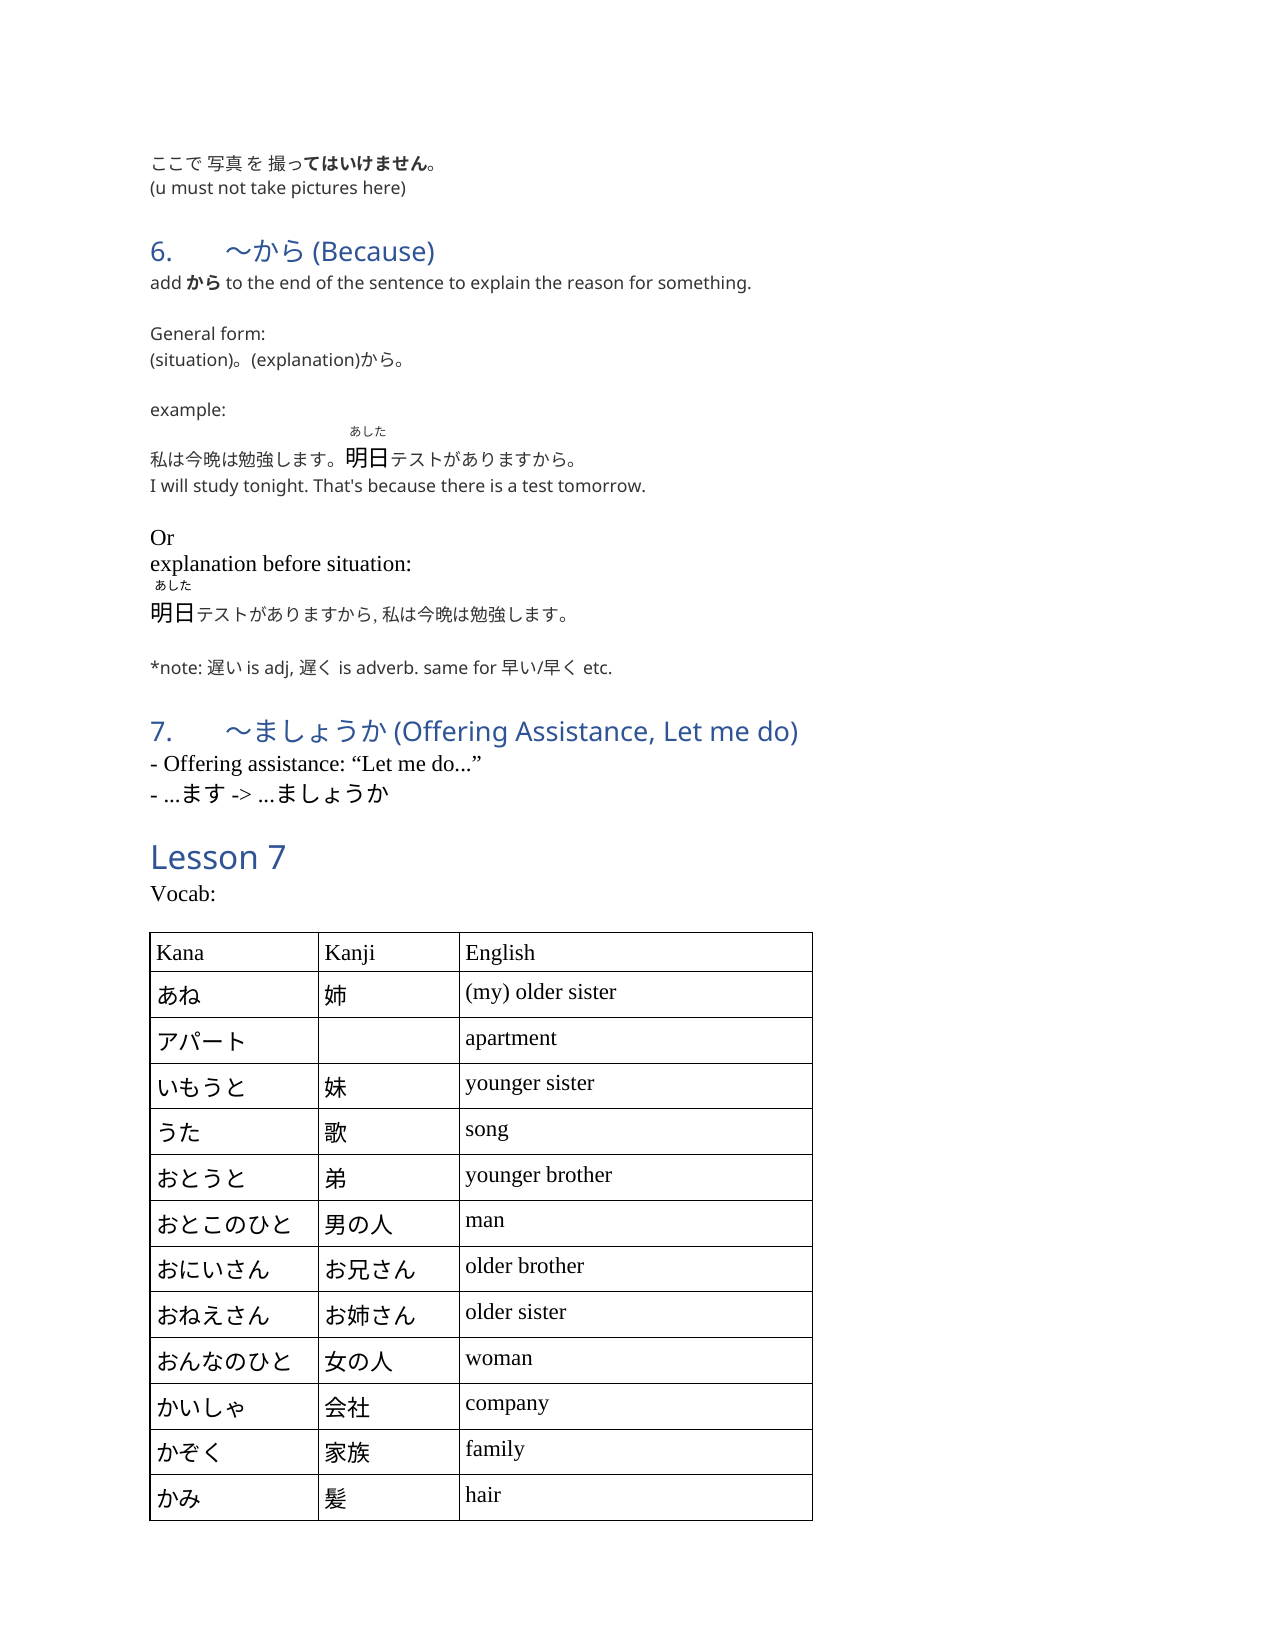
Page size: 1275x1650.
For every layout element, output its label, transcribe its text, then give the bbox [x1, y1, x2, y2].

table_cell お姉さん [319, 1292, 459, 1337]
table_cell 会社 [319, 1384, 459, 1428]
table_cell 髪 [319, 1475, 459, 1520]
table_cell family [460, 1430, 812, 1474]
text explanation before situation: [150, 550, 1125, 576]
table_cell younger brother [460, 1155, 812, 1200]
table_cell アパート [151, 1018, 318, 1063]
table_cell [319, 1018, 459, 1063]
table_cell あね [151, 972, 318, 1017]
table_cell おとこのひと [151, 1201, 318, 1246]
table_cell おねえさん [151, 1292, 318, 1337]
text example: [150, 397, 1125, 422]
text *note: 遅い is adj, 遅く is adverb. same for 早い/早く etc. [150, 654, 1125, 680]
text 私は今晩は勉強します。明日あしたテストがありますから。 [150, 422, 1125, 473]
table_cell かみ [151, 1475, 318, 1520]
table_cell older brother [460, 1247, 812, 1291]
table_cell 男の人 [319, 1201, 459, 1246]
table_header English [460, 933, 812, 971]
table_cell おにいさん [151, 1247, 318, 1291]
text - ...ます -> ...ましょうか [150, 776, 1125, 809]
table_cell 弟 [319, 1155, 459, 1200]
table_cell hair [460, 1475, 812, 1520]
table_cell (my) older sister [460, 972, 812, 1017]
subtitle Lesson 7 [150, 834, 1125, 879]
table_cell woman [460, 1338, 812, 1383]
table_cell かぞく [151, 1430, 318, 1474]
table_cell 姉 [319, 972, 459, 1017]
table_cell かいしゃ [151, 1384, 318, 1428]
table_header Kanji [319, 933, 459, 971]
text Vocab: [150, 879, 1125, 906]
table_cell 女の人 [319, 1338, 459, 1383]
subtitle ～から (Because) [150, 230, 1125, 269]
table_cell おとうと [151, 1155, 318, 1200]
table_cell younger sister [460, 1064, 812, 1108]
table_cell お兄さん [319, 1247, 459, 1291]
text I will study tonight. That's because there is a test tomorrow. [150, 473, 1125, 497]
table_cell song [460, 1109, 812, 1154]
text General form: [150, 321, 1125, 345]
table_cell company [460, 1384, 812, 1428]
subtitle ～ましょうか (Offering Assistance, Let me do) [150, 710, 1125, 749]
text (situation)。(explanation)から。 [150, 345, 1125, 371]
table_cell apartment [460, 1018, 812, 1063]
text Or [150, 523, 1125, 550]
table_cell older sister [460, 1292, 812, 1337]
table_cell いもうと [151, 1064, 318, 1108]
table_cell うた [151, 1109, 318, 1154]
text add から to the end of the sentence to explain the reason for something. [150, 269, 1125, 295]
table_cell おんなのひと [151, 1338, 318, 1383]
table_cell 歌 [319, 1109, 459, 1154]
text (u must not take pictures here) [150, 175, 1125, 199]
text - Offering assistance: “Let me do...” [150, 749, 1125, 776]
table_cell 妹 [319, 1064, 459, 1108]
text 明日あしたテストがありますから, 私は今晩は勉強します。 [150, 576, 1125, 628]
table_header Kana [151, 933, 318, 971]
table_cell 家族 [319, 1430, 459, 1474]
table_cell man [460, 1201, 812, 1246]
text ここで 写真 を 撮ってはいけません。 [150, 149, 1125, 175]
